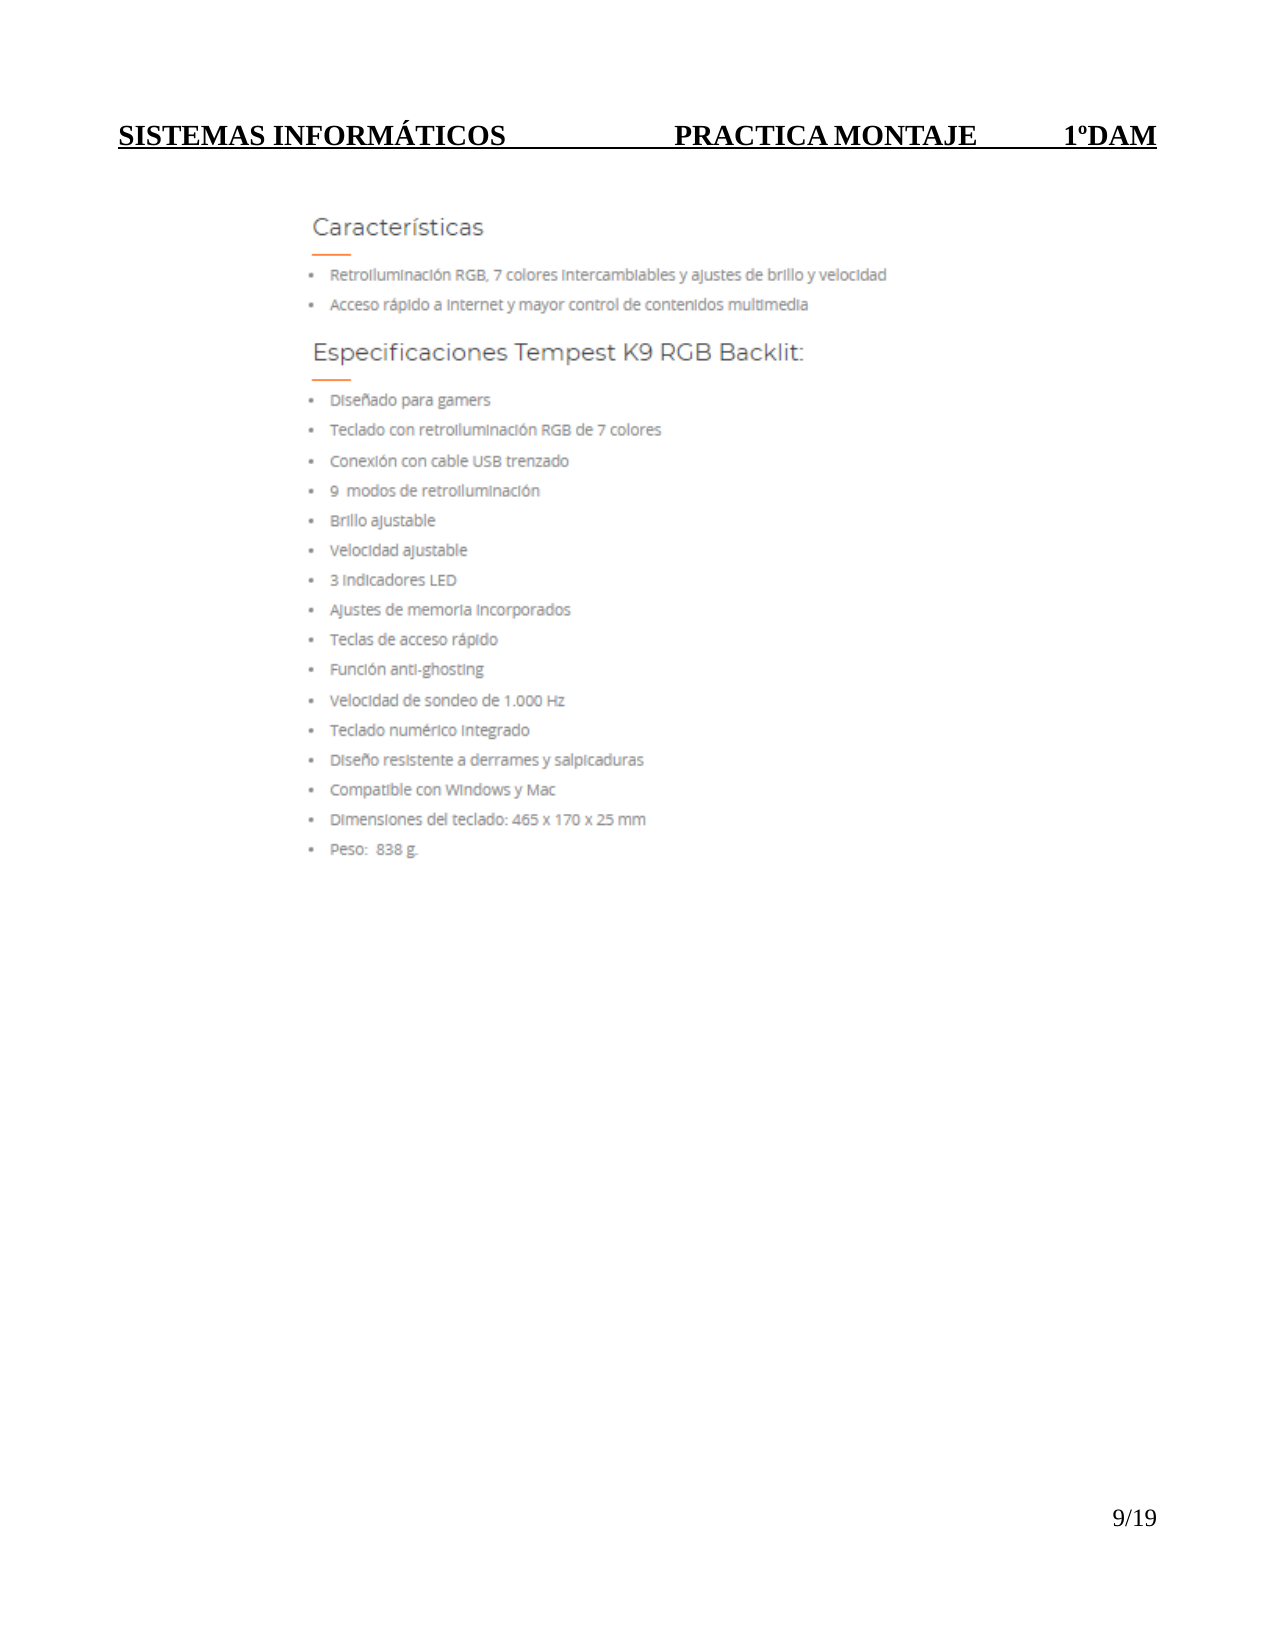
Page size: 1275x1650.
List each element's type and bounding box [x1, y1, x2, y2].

picture [295, 210, 980, 874]
